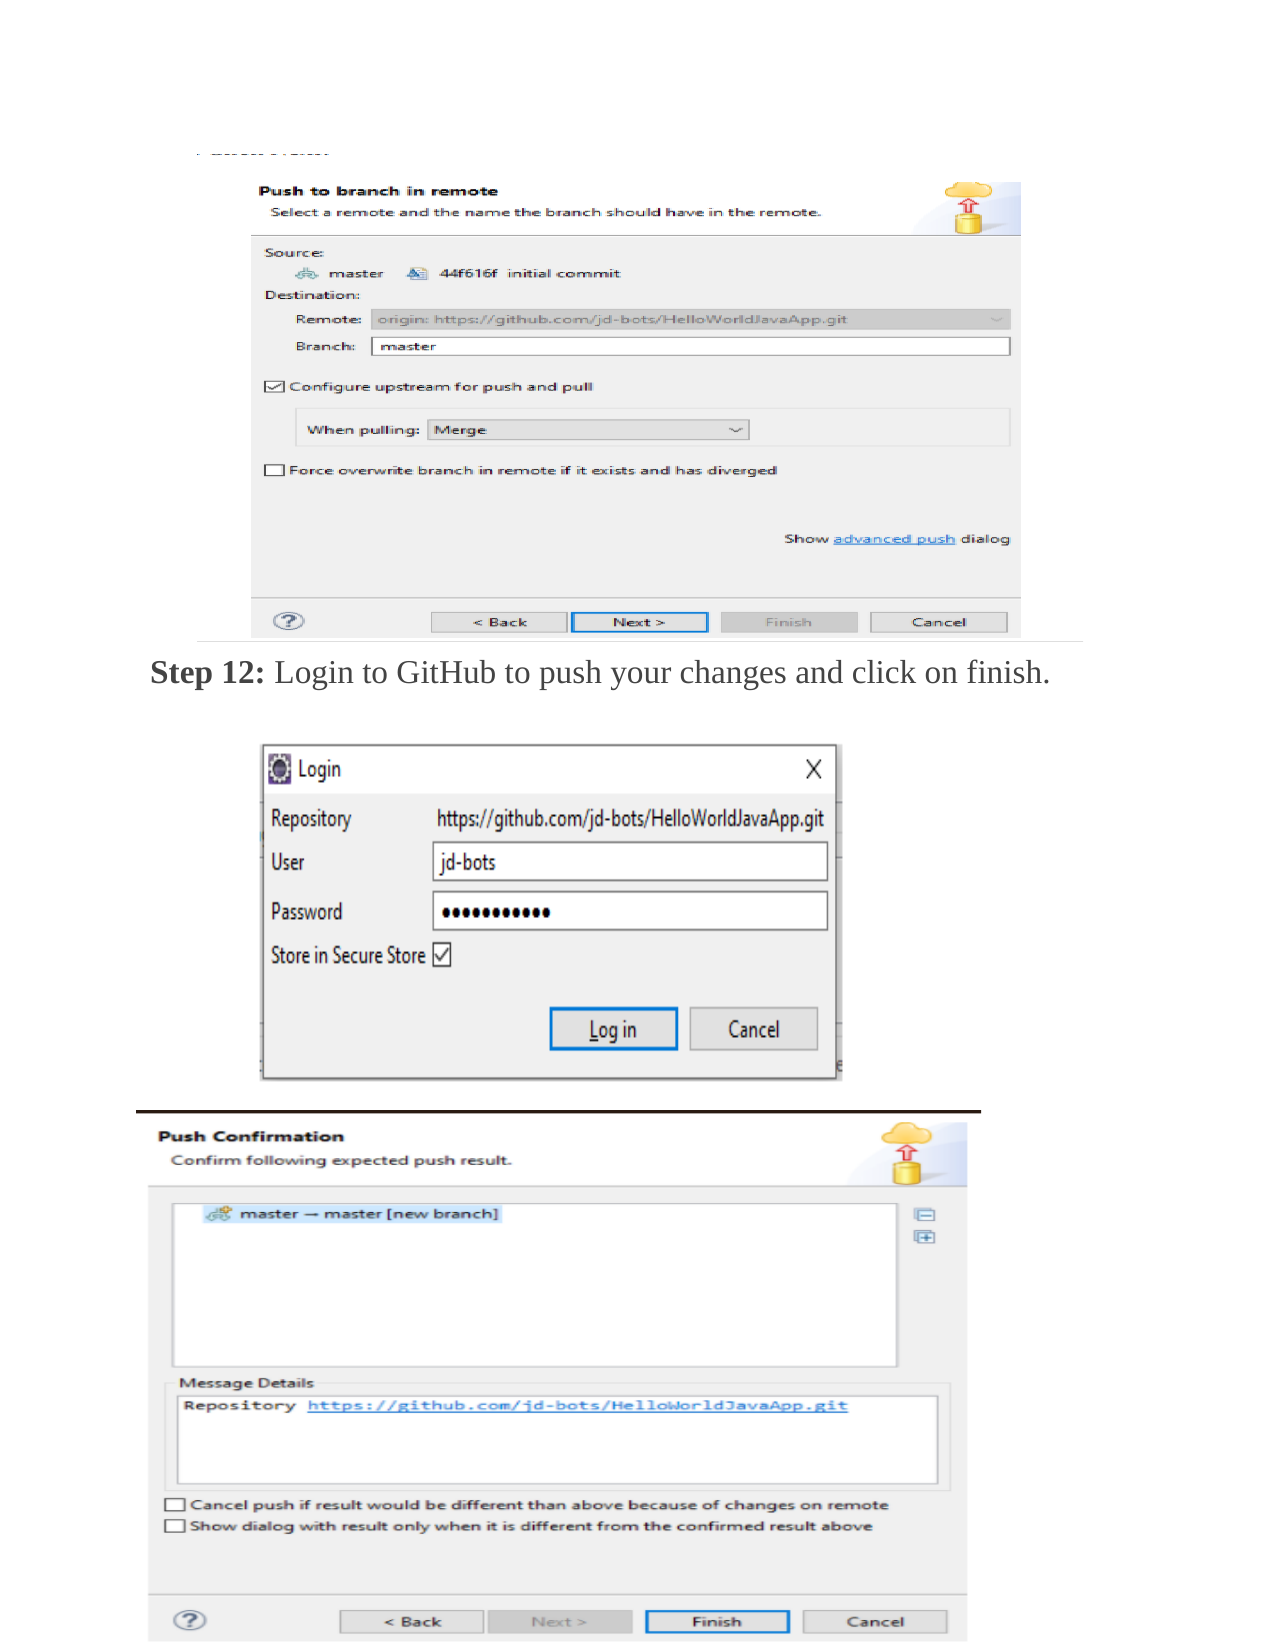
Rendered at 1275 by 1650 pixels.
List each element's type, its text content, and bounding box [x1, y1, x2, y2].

picture [197, 154, 780, 647]
picture [136, 721, 671, 1650]
text Step 12: Login to GitHub to push your changes and click on finish. [150, 635, 1125, 691]
